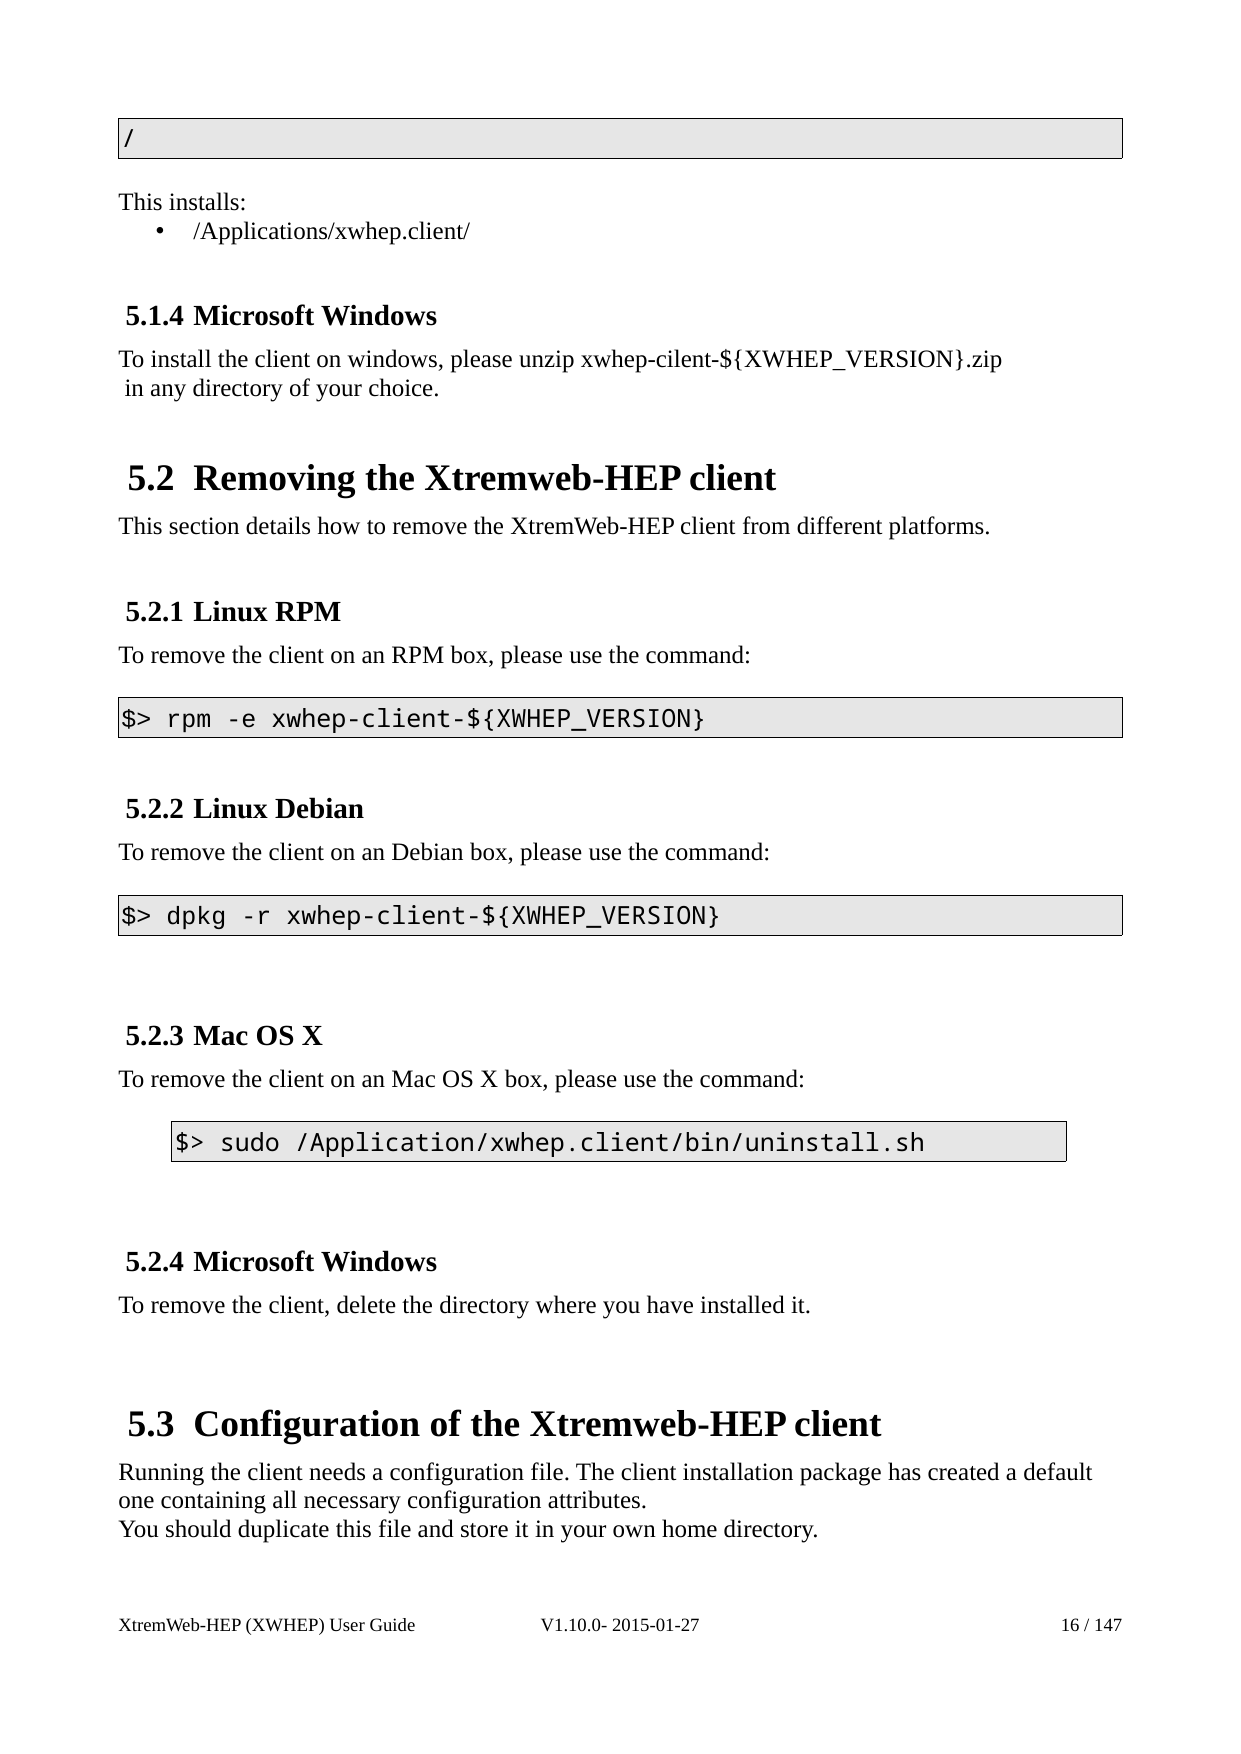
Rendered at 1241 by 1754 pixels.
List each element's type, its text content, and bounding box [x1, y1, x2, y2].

text Running the client needs a configuration file. The client installation package has created a default one containing all necessary configuration attributes. [118, 1457, 1122, 1514]
text This section details how to remove the XtremWeb-HEP client from different platforms. [118, 511, 1122, 540]
subtitle Linux RPM [118, 594, 1122, 627]
text To remove the client on an Mac OS X box, please use the command: [118, 1064, 1122, 1092]
text You should duplicate this file and store it in your own home directory. [118, 1514, 1122, 1543]
subtitle Linux Debian [118, 791, 1122, 825]
text $> dpkg -r xwhep-client-${XWHEP_VERSION} [119, 896, 1122, 935]
text This installs: [118, 187, 1122, 216]
text To install the client on windows, please unzip xwhep-cilent-${XWHEP_VERSION}.zip [118, 344, 1122, 373]
subtitle Microsoft Windows [118, 1244, 1122, 1277]
list /Applications/xwhep.client/ [156, 216, 1122, 244]
subtitle Removing the Xtremweb-HEP client [118, 456, 1122, 499]
subtitle Mac OS X [118, 1018, 1122, 1051]
text / [119, 119, 1122, 158]
text in any directory of your choice. [118, 373, 1122, 402]
text $> sudo /Application/xwhep.client/bin/uninstall.sh [172, 1122, 1066, 1161]
text $> rpm -e xwhep-client-${XWHEP_VERSION} [119, 698, 1122, 737]
text To remove the client, delete the directory where you have installed it. [118, 1290, 1122, 1318]
text To remove the client on an Debian box, please use the command: [118, 837, 1122, 866]
subtitle Configuration of the Xtremweb-HEP client [118, 1401, 1122, 1444]
text To remove the client on an RPM box, please use the command: [118, 640, 1122, 668]
subtitle Microsoft Windows [118, 298, 1122, 332]
